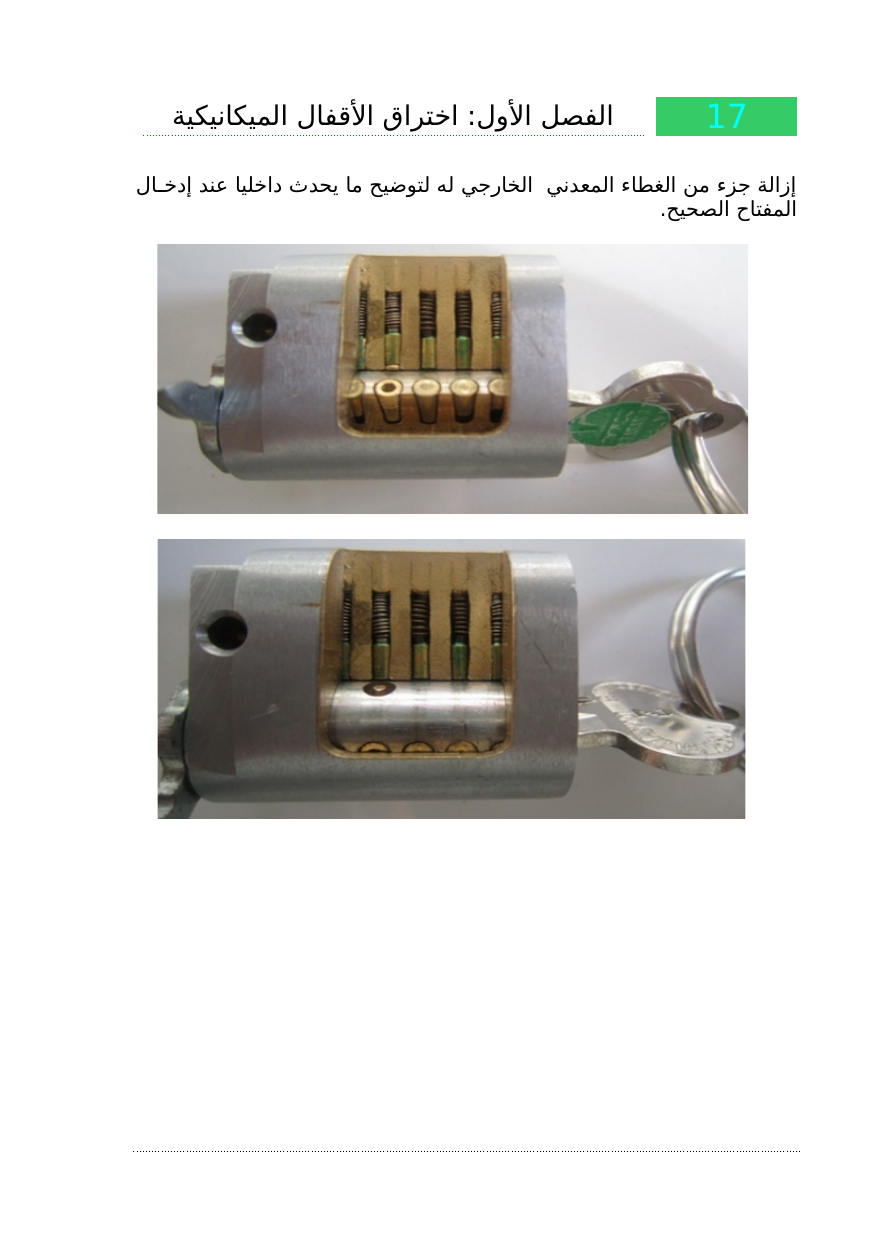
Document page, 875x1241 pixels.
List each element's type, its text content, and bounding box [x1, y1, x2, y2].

text عند إدخال المفتاح الصحيح يتم رفع أسنان الحماية إلى ممرات الاستضافة وبذلك يمكن تدوير الأسطوانة المعدنية ويتم فتح القفل، في حالة انه تم إدخال مفتاح مختلف ستقف الأسنان الحماية كعائق يمنع دوران الأسطوانة و الصور التالية توضح قفل و قد تم إزالة جزء من الغطاء المعدني الخارجي له لتوضيح ما يحدث داخليا عند إدخال المفتاح الصحيح. [136, 173, 797, 222]
picture [157, 244, 749, 514]
picture [157, 539, 746, 819]
